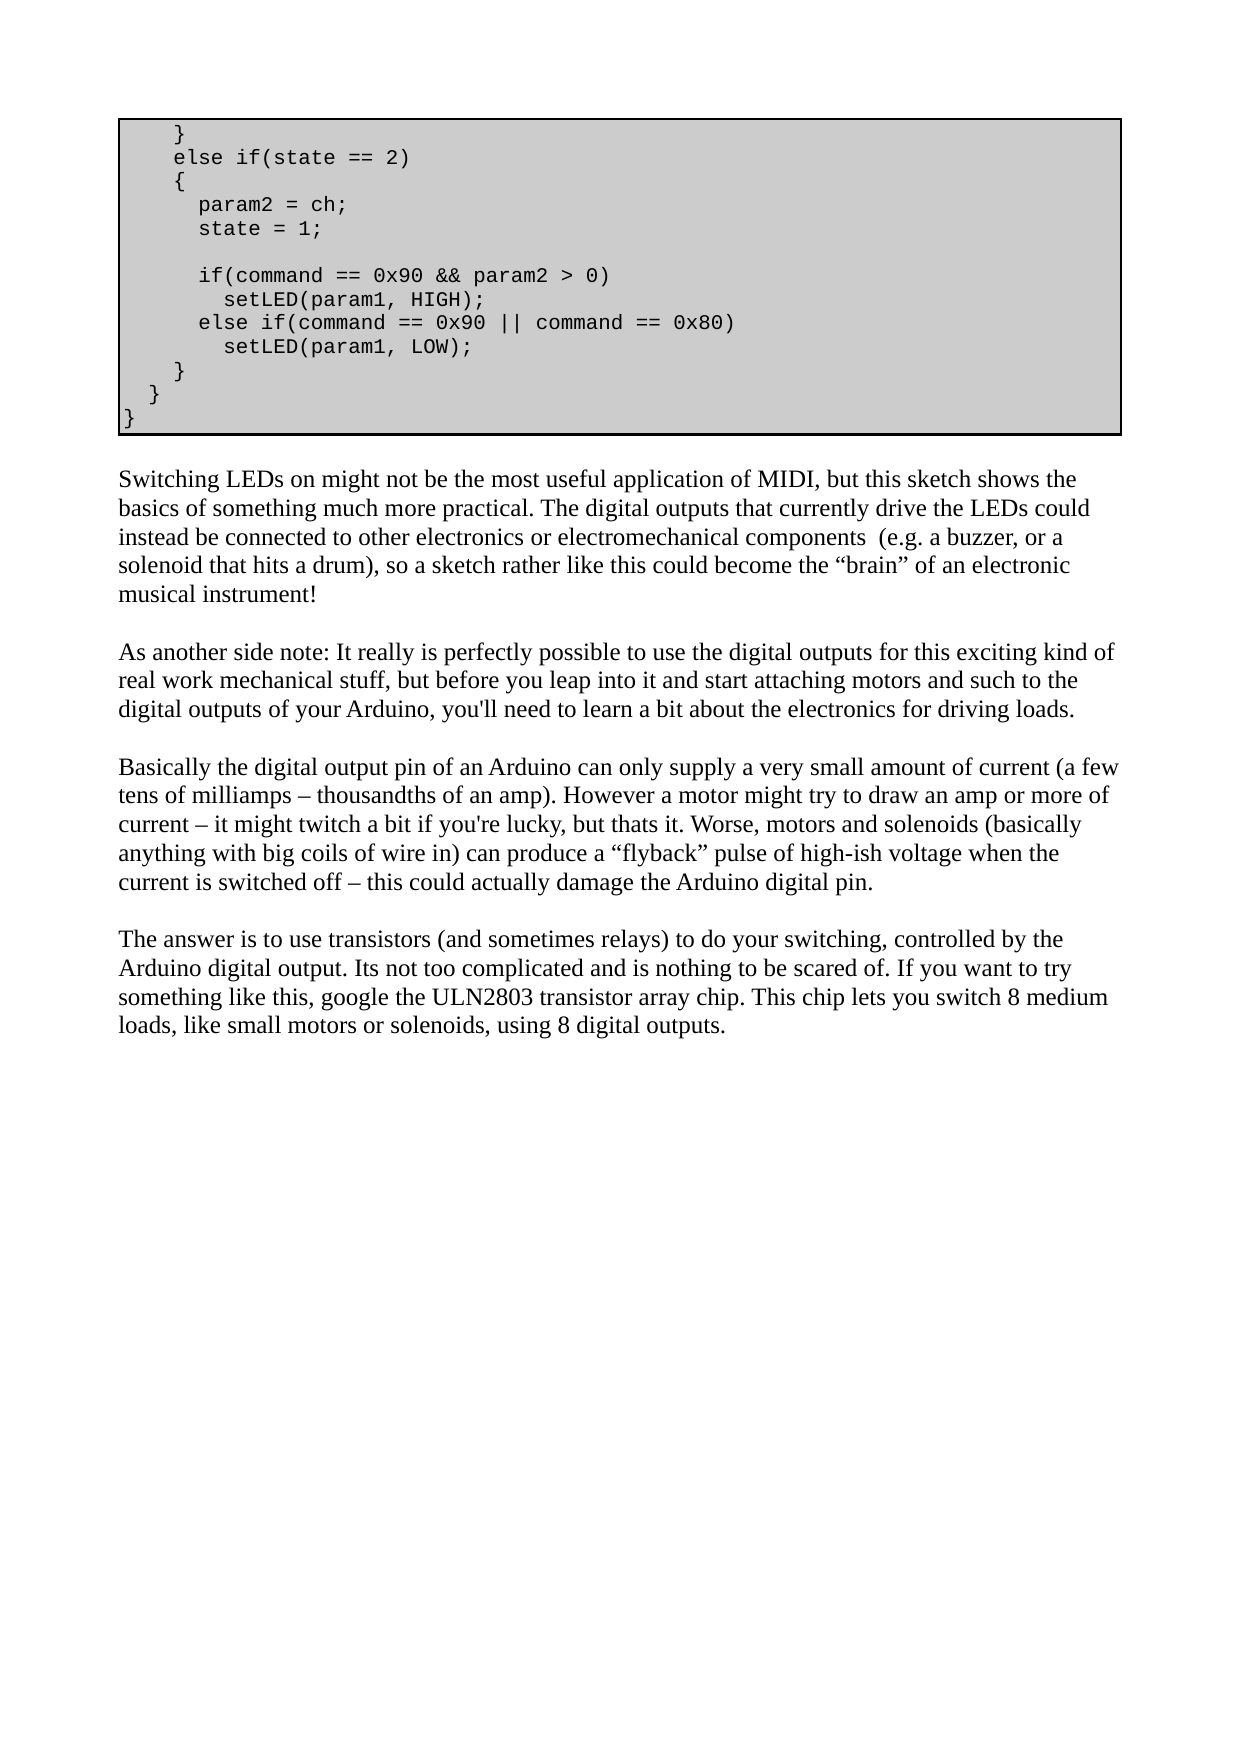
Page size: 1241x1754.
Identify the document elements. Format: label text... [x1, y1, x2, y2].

text Switching LEDs on might not be the most useful application of MIDI, but this sketch shows the basics of something much more practical. The digital outputs that currently drive the LEDs could instead be connected to other electronics or electromechanical components (e.g. a buzzer, or a solenoid that hits a drum), so a sketch rather like this could become the “brain” of an electronic musical instrument! [118, 464, 1122, 608]
text else if(state == 2) [120, 142, 1120, 165]
text setLED(param1, LOW); [120, 331, 1120, 354]
text } [120, 120, 1120, 142]
text setLED(param1, HIGH); [120, 284, 1120, 307]
text param2 = ch; [120, 189, 1120, 213]
text } [120, 402, 1120, 433]
text state = 1; [120, 213, 1120, 236]
text else if(command == 0x90 || command == 0x80) [120, 307, 1120, 331]
text } [120, 378, 1120, 402]
text } [120, 354, 1120, 378]
text Basically the digital output pin of an Arduino can only supply a very small amount of current (a few tens of milliamps – thousandths of an amp). However a motor might try to draw an amp or more of current – it might twitch a bit if you're lucky, but thats it. Worse, motors and solenoids (basically anything with big coils of wire in) can produce a “flyback” pulse of high-ish voltage when the current is switched off – this could actually damage the Arduino digital pin. [118, 752, 1122, 896]
text The answer is to use transistors (and sometimes relays) to do your switching, controlled by the Arduino digital output. Its not too complicated and is nothing to be scared of. If you want to try something like this, google the ULN2803 transistor array chip. This chip lets you switch 8 medium loads, like small motors or solenoids, using 8 digital outputs. [118, 924, 1122, 1039]
text if(command == 0x90 && param2 > 0) [120, 260, 1120, 284]
text { [120, 165, 1120, 189]
text As another side note: It really is perfectly possible to use the digital outputs for this exciting kind of real work mechanical stuff, but before you leap into it and start attaching motors and such to the digital outputs of your Arduino, you'll need to learn a bit about the electronics for driving loads. [118, 637, 1122, 723]
